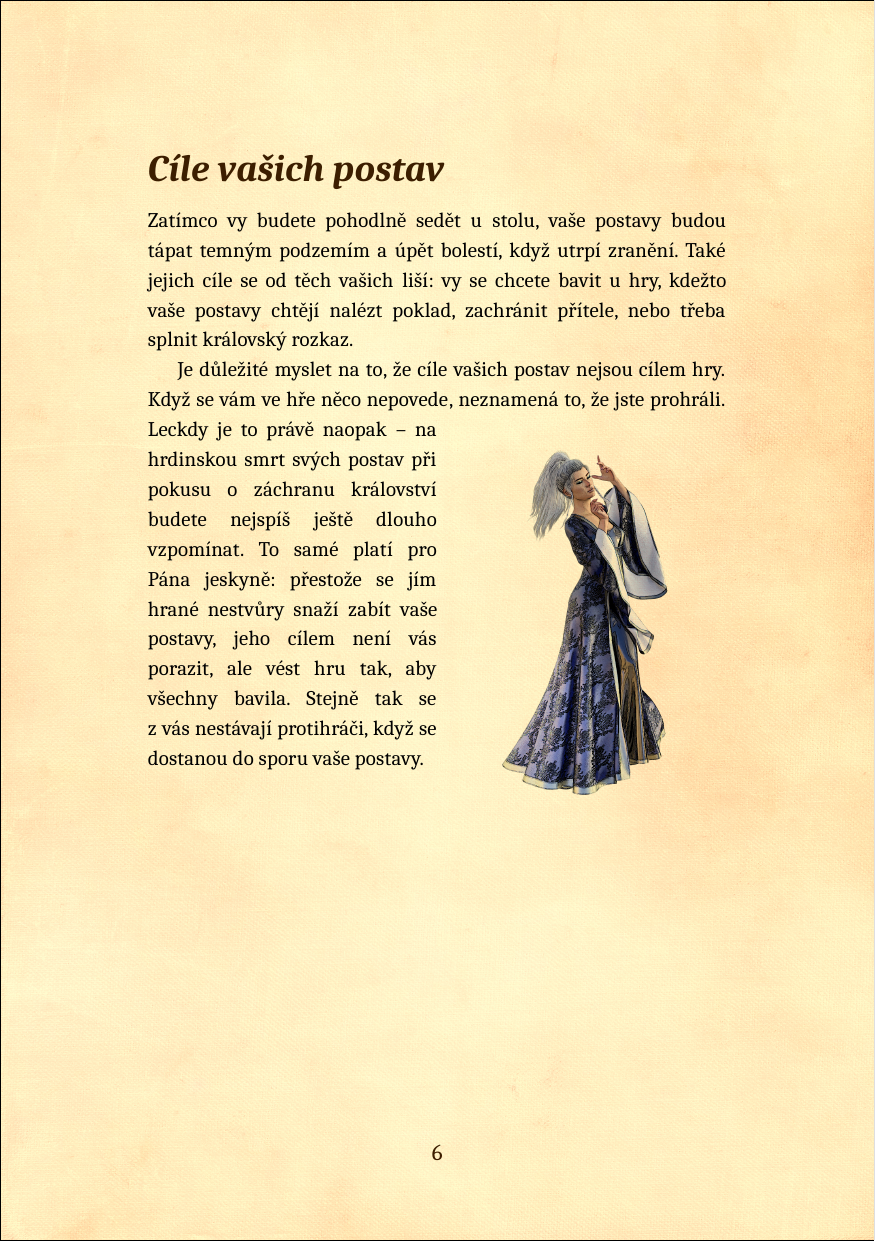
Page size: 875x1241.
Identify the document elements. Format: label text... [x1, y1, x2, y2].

subtitle Cíle vašich postav [148, 148, 726, 191]
text Zatímco vy budete pohodlně sedět u⁠ stolu, vaše postavy budou tápat temným podzemím a⁠ úpět bolestí, když utrpí zranění. Také jejich cíle se od těch vašich liší: vy se chcete bavit u⁠ hry, kdežto vaše postavy chtějí nalézt poklad, zachránit přítele, nebo třeba splnit královský rozkaz. Je důležité myslet na to, že cíle vašich postav nejsou cílem hry. Když se vám ve hře něco nepovede, neznamená to, že jste prohráli. Leckdy je to právě naopak – na hrdinskou smrt svých postav při pokusu o⁠ záchranu království budete nejspíš ještě dlouho vzpomínat. To samé platí pro Pána jeskyně: přestože se jím hrané nestvůry snaží zabít vaše postavy, jeho cílem není vás porazit, ale vést hru tak, aby všechny bavila. Stejně tak se z⁠ vás nestávají protihráči, když se dostanou do sporu vaše postavy. [148, 208, 726, 771]
picture [1, 1, 874, 1240]
